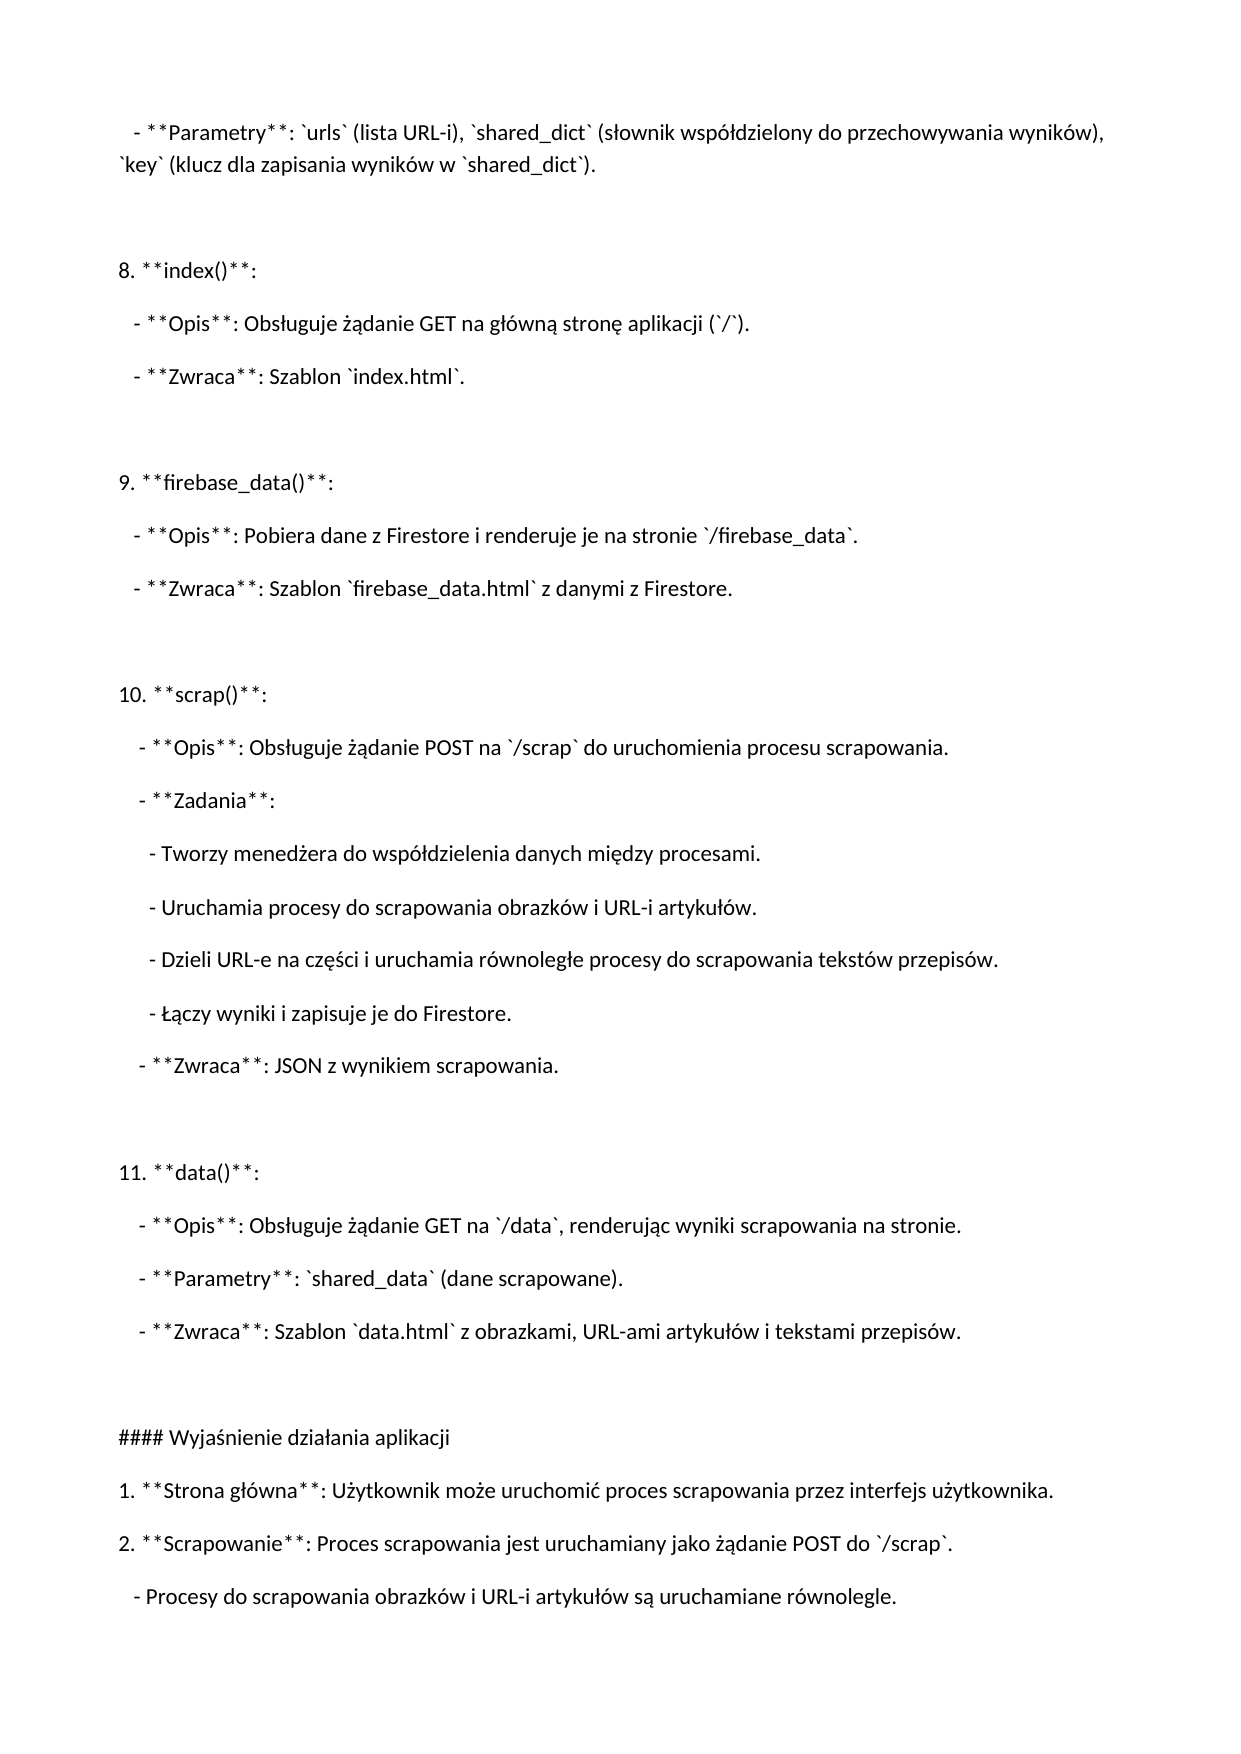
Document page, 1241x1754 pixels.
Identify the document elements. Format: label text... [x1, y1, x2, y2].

text 10. **scrap()**: [118, 681, 1122, 708]
text - Dzieli URL-e na części i uruchamia równoległe procesy do scrapowania tekstów przepisów. [118, 946, 1122, 974]
text - **Opis**: Pobiera dane z Firestore i renderuje je na stronie `/firebase_data`. [118, 521, 1122, 549]
text - **Parametry**: `urls` (lista URL-i), `shared_dict` (słownik współdzielony do przechowywania wyników), `key` (klucz dla zapisania wyników w `shared_dict`). [118, 118, 1122, 178]
text - **Opis**: Obsługuje żądanie GET na główną stronę aplikacji (`/`). [118, 309, 1122, 337]
text 2. **Scrapowanie**: Proces scrapowania jest uruchamiany jako żądanie POST do `/scrap`. [118, 1529, 1122, 1557]
text - Procesy do scrapowania obrazków i URL-i artykułów są uruchamiane równolegle. [118, 1582, 1122, 1610]
text - **Zwraca**: Szablon `firebase_data.html` z danymi z Firestore. [118, 574, 1122, 602]
text - **Zwraca**: Szablon `data.html` z obrazkami, URL-ami artykułów i tekstami przepisów. [118, 1317, 1122, 1345]
text 9. **firebase_data()**: [118, 468, 1122, 496]
text - Łączy wyniki i zapisuje je do Firestore. [118, 999, 1122, 1027]
text - **Parametry**: `shared_data` (dane scrapowane). [118, 1264, 1122, 1292]
text #### Wyjaśnienie działania aplikacji [118, 1423, 1122, 1451]
text 8. **index()**: [118, 256, 1122, 284]
text - **Zwraca**: Szablon `index.html`. [118, 362, 1122, 390]
text - **Opis**: Obsługuje żądanie POST na `/scrap` do uruchomienia procesu scrapowania. [118, 733, 1122, 762]
text 11. **data()**: [118, 1158, 1122, 1186]
text - **Opis**: Obsługuje żądanie GET na `/data`, renderując wyniki scrapowania na stronie. [118, 1211, 1122, 1239]
text - **Zwraca**: JSON z wynikiem scrapowania. [118, 1052, 1122, 1080]
text - **Zadania**: [118, 787, 1122, 814]
text - Uruchamia procesy do scrapowania obrazków i URL-i artykułów. [118, 893, 1122, 921]
text - Tworzy menedżera do współdzielenia danych między procesami. [118, 839, 1122, 868]
text 1. **Strona główna**: Użytkownik może uruchomić proces scrapowania przez interfejs użytkownika. [118, 1476, 1122, 1504]
